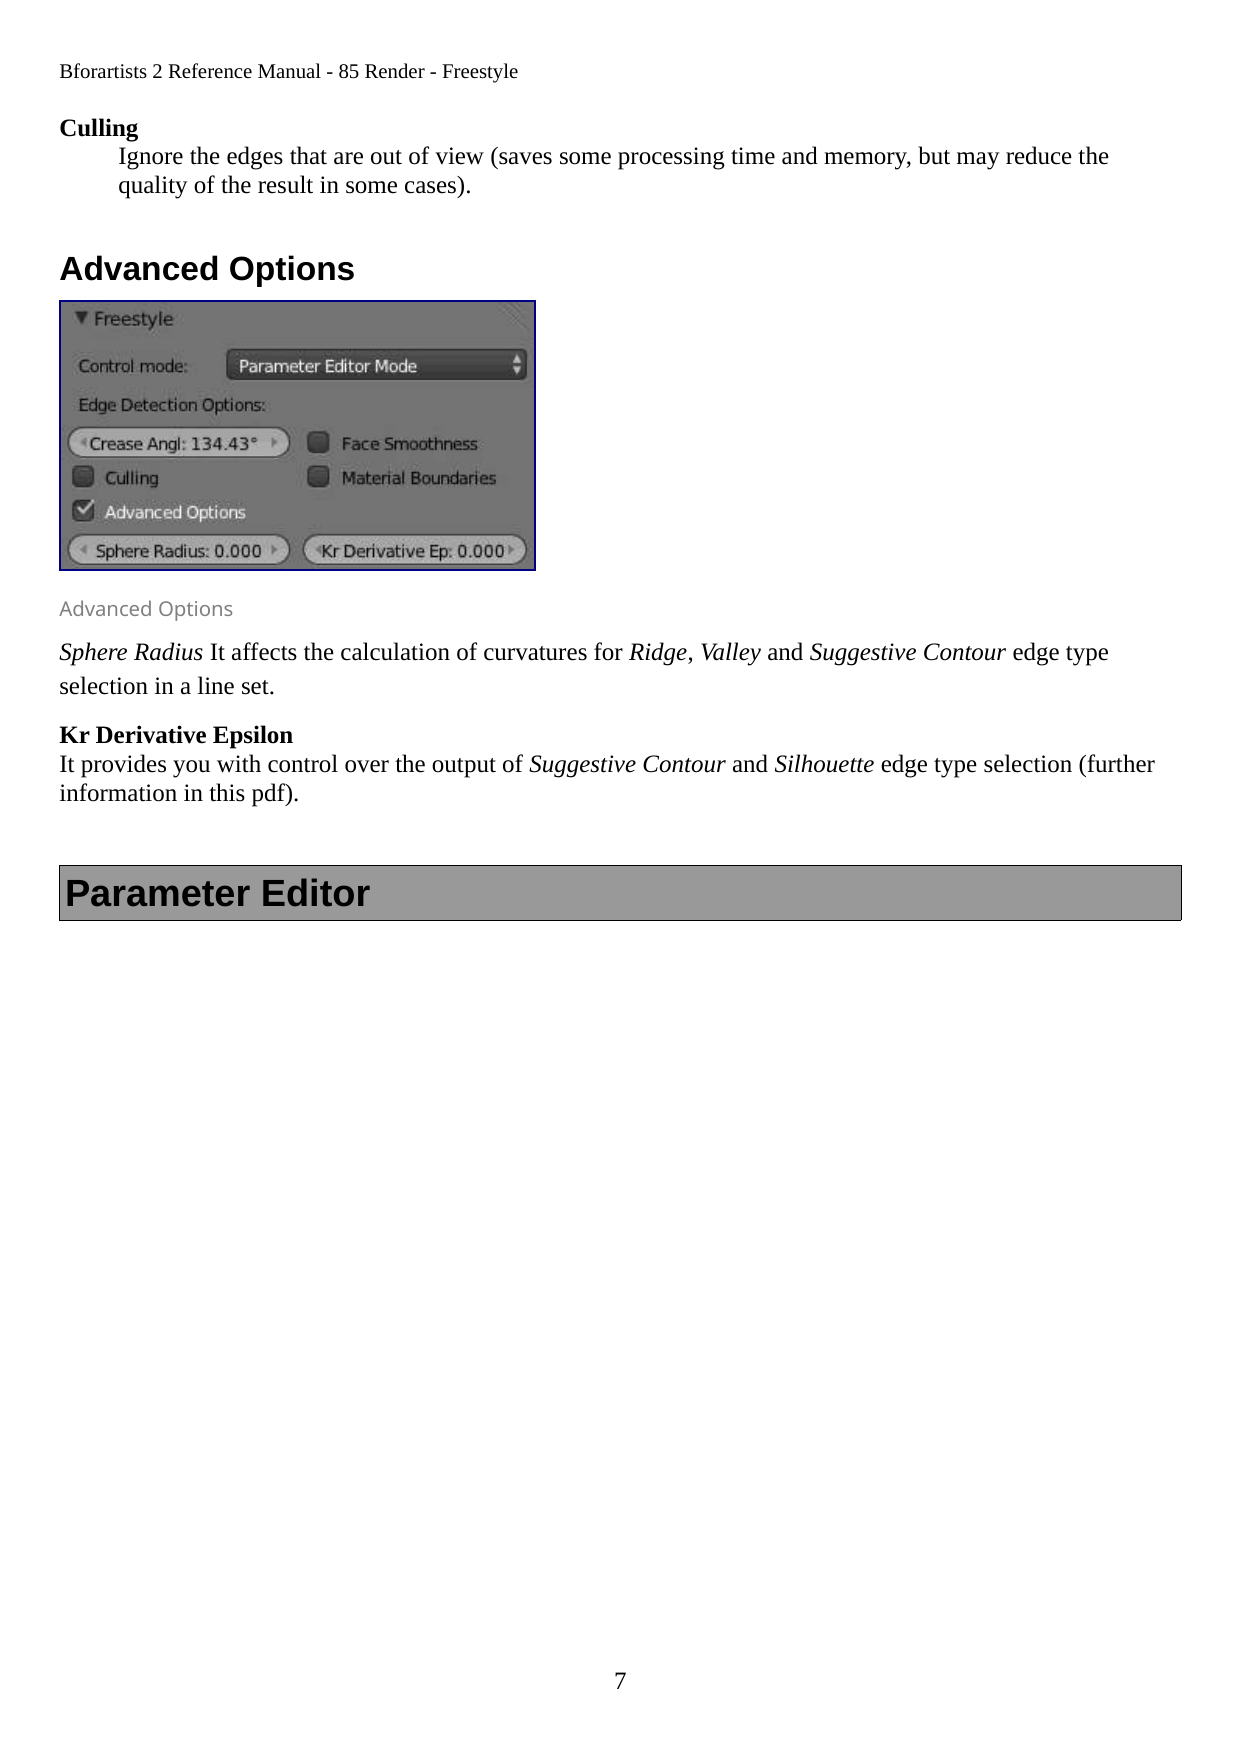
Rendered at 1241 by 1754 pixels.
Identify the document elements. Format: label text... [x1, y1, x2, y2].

list Ignore the edges that are out of view (saves some processing time and memory, but may reduce the quality of the result in some cases). [118, 141, 1181, 199]
text Sphere Radius It affects the calculation of curvatures for Ridge, Valley and Suggestive Contour edge type selection in a line set. [59, 637, 1181, 700]
picture [61, 302, 534, 569]
table_header Parameter Editor [60, 866, 1181, 920]
text Advanced Options [59, 591, 1181, 622]
subtitle Kr Derivative Epsilon [59, 721, 1181, 749]
subtitle Culling [59, 113, 1181, 141]
text It provides you with control over the output of Suggestive Contour and Silhouette edge type selection (further information in this pdf). [59, 749, 1181, 807]
subtitle Advanced Options [59, 249, 1181, 288]
